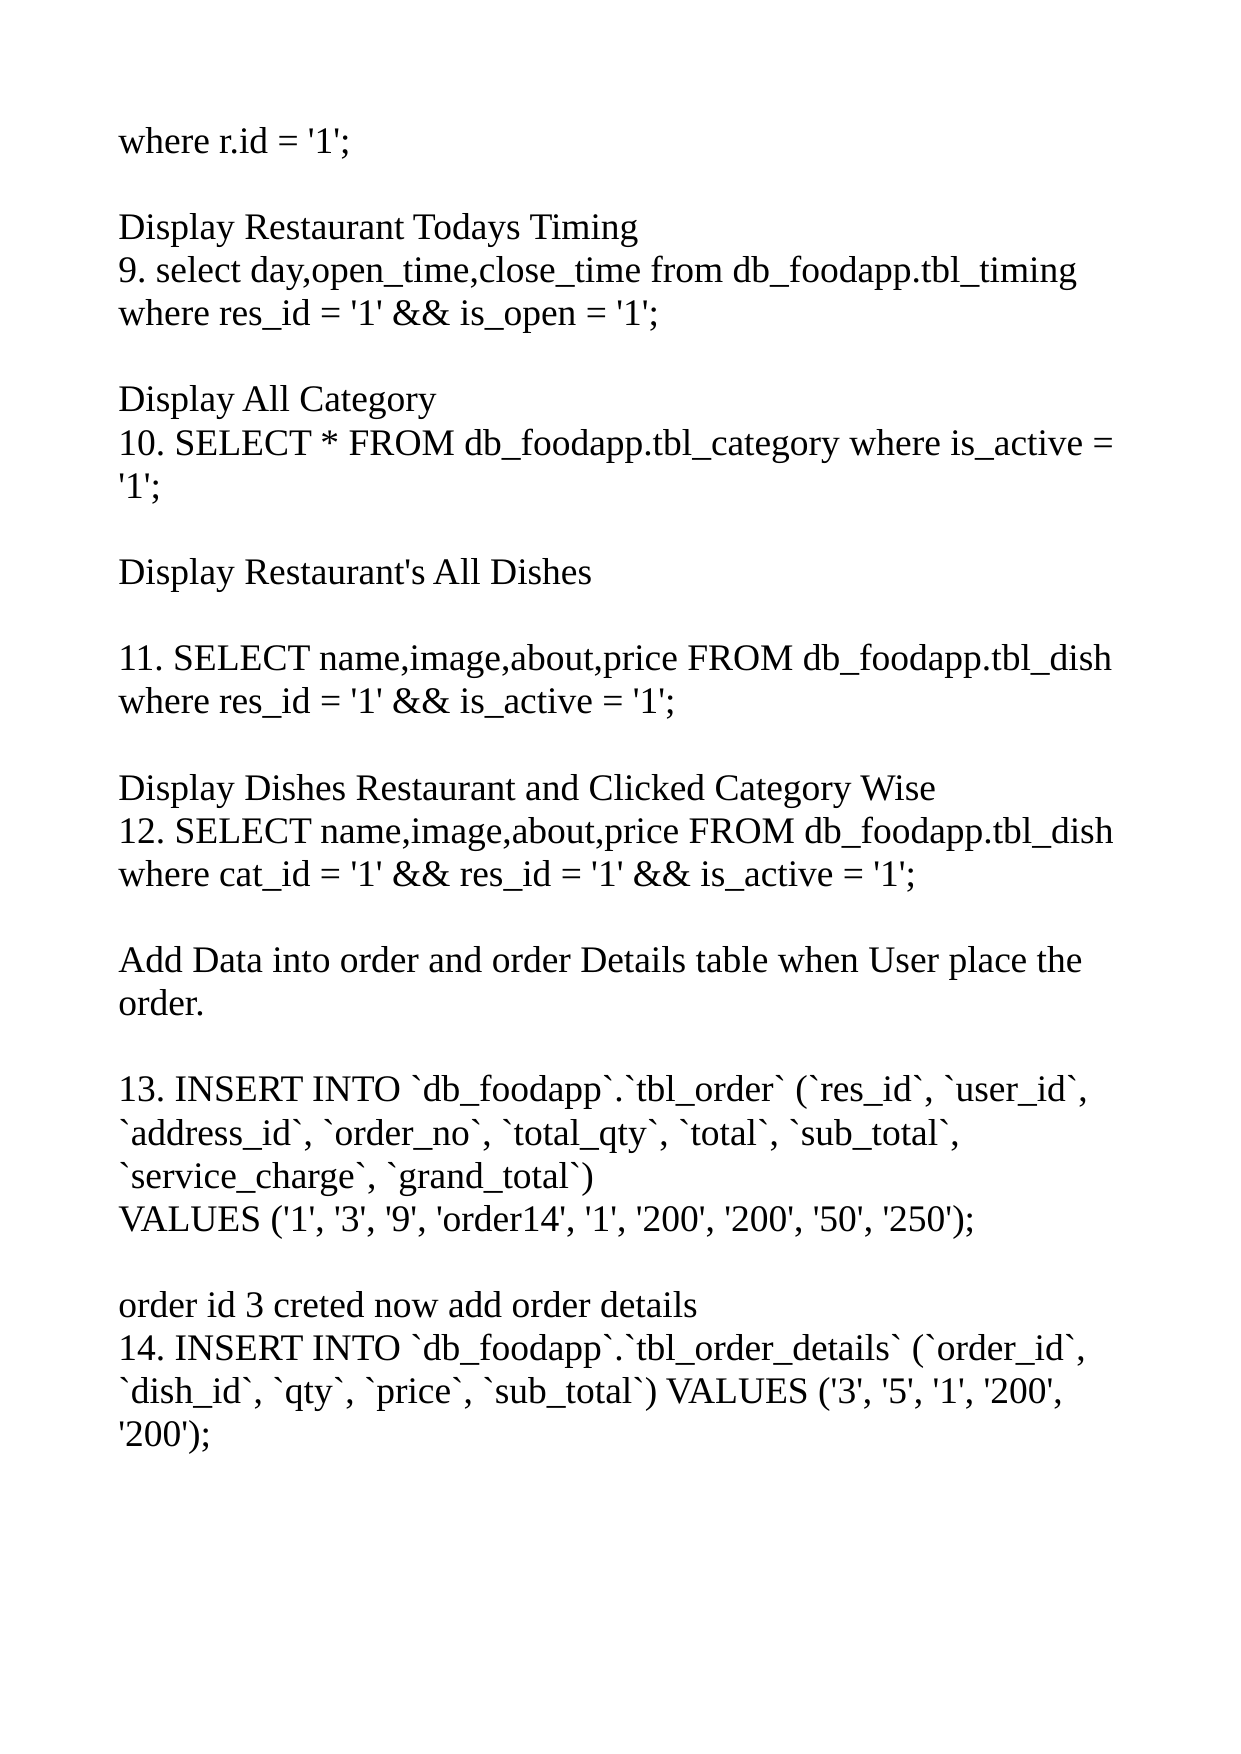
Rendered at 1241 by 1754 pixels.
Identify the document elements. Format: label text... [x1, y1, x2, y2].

text 14. INSERT INTO `db_foodapp`.`tbl_order_details` (`order_id`, `dish_id`, `qty`, `price`, `sub_total`) VALUES ('3', '5', '1', '200', '200'); [118, 1326, 1122, 1455]
text 9. select day,open_time,close_time from db_foodapp.tbl_timing where res_id = '1' && is_open = '1'; [118, 247, 1122, 334]
text order id 3 creted now add order details [118, 1282, 1122, 1326]
text 10. SELECT * FROM db_foodapp.tbl_category where is_active = '1'; [118, 420, 1122, 506]
text Add Data into order and order Details table when User place the order. [118, 937, 1122, 1024]
text Display Restaurant Todays Timing [118, 204, 1122, 247]
text Display All Category [118, 377, 1122, 420]
text VALUES ('1', '3', '9', 'order14', '1', '200', '200', '50', '250'); [118, 1196, 1122, 1239]
text 11. SELECT name,image,about,price FROM db_foodapp.tbl_dish where res_id = '1' && is_active = '1'; [118, 636, 1122, 722]
text 13. INSERT INTO `db_foodapp`.`tbl_order` (`res_id`, `user_id`, `address_id`, `order_no`, `total_qty`, `total`, `sub_total`, `service_charge`, `grand_total`) [118, 1067, 1122, 1196]
text 12. SELECT name,image,about,price FROM db_foodapp.tbl_dish where cat_id = '1' && res_id = '1' && is_active = '1'; [118, 808, 1122, 894]
text Display Dishes Restaurant and Clicked Category Wise [118, 765, 1122, 808]
text Display Restaurant's All Dishes [118, 549, 1122, 592]
text where r.id = '1'; [118, 118, 1122, 161]
